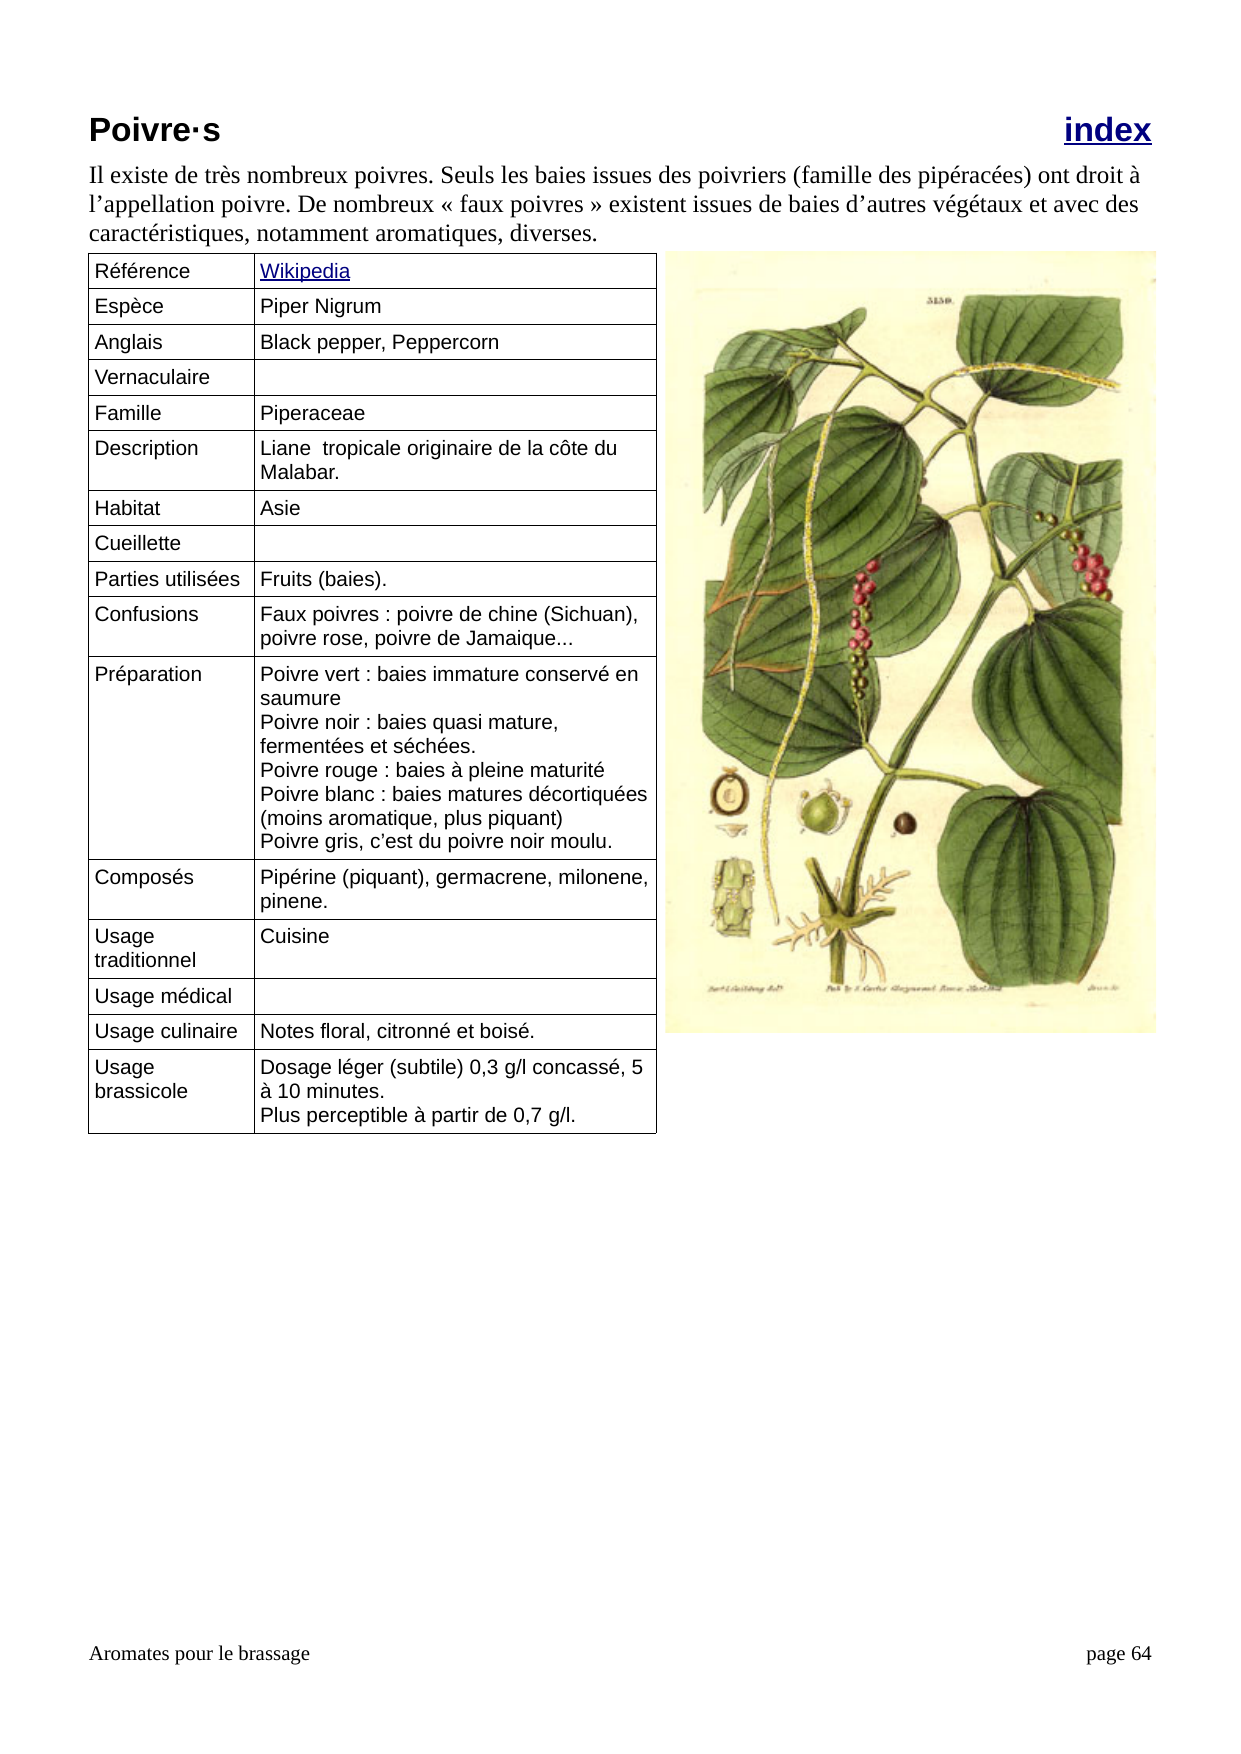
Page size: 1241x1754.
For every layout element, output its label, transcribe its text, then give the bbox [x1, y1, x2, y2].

table_cell [255, 979, 656, 1013]
table_cell Faux poivres : poivre de chine (Sichuan), poivre rose, poivre de Jamaique... [255, 597, 656, 656]
table_cell [255, 360, 656, 395]
table_cell Usage médical [89, 979, 254, 1013]
table_cell Composés [89, 860, 254, 918]
table_cell Usage culinaire [89, 1015, 254, 1049]
table_cell Parties utilisées [89, 562, 254, 596]
table_cell Poivre vert : baies immature conservé en saumure Poivre noir : baies quasi mature, fermentées et séchées. Poivre rouge : baies à pleine maturité Poivre blanc : baies matures décortiquées (moins aromatique, plus piquant) Poivre gris, c’est du poivre noir moulu. [255, 657, 656, 859]
table_cell Pipérine (piquant), germacrene, milonene, pinene. [255, 860, 656, 918]
table_cell Fruits (baies). [255, 562, 656, 596]
table_cell [255, 526, 656, 561]
table_header Référence [89, 254, 254, 288]
table_cell Habitat [89, 491, 254, 525]
table_cell Espèce [89, 289, 254, 324]
table_cell Notes floral, citronné et boisé. [255, 1015, 656, 1049]
text Il existe de très nombreux poivres. Seuls les baies issues des poivriers (famille des pipéracées) ont droit à l’appellation poivre. De nombreux « faux poivres » existent issues de baies d’autres végétaux et avec des caractéristiques, notamment aromatiques, diverses. [88, 161, 1152, 247]
table_cell Black pepper, Peppercorn [255, 325, 656, 359]
table_cell Anglais [89, 325, 254, 359]
table_cell Piperaceae [255, 396, 656, 430]
table_cell Préparation [89, 657, 254, 859]
table_cell Liane tropicale originaire de la côte du Malabar. [255, 431, 656, 490]
table_cell Dosage léger (subtile) 0,3 g/l concassé, 5 à 10 minutes. Plus perceptible à partir de 0,7 g/l. [255, 1050, 656, 1132]
table_cell Piper Nigrum [255, 289, 656, 324]
table_cell Confusions [89, 597, 254, 656]
table_cell Famille [89, 396, 254, 430]
table_cell Usage traditionnel [89, 920, 254, 978]
table_cell Description [89, 431, 254, 490]
table_cell Usage brassicole [89, 1050, 254, 1132]
table_cell Cuisine [255, 920, 656, 978]
table_header Wikipedia [255, 254, 656, 288]
table_cell Asie [255, 491, 656, 525]
table_cell Vernaculaire [89, 360, 254, 395]
table_cell Cueillette [89, 526, 254, 561]
subtitle Poivre·s index [88, 109, 1152, 148]
picture [665, 251, 1157, 1033]
